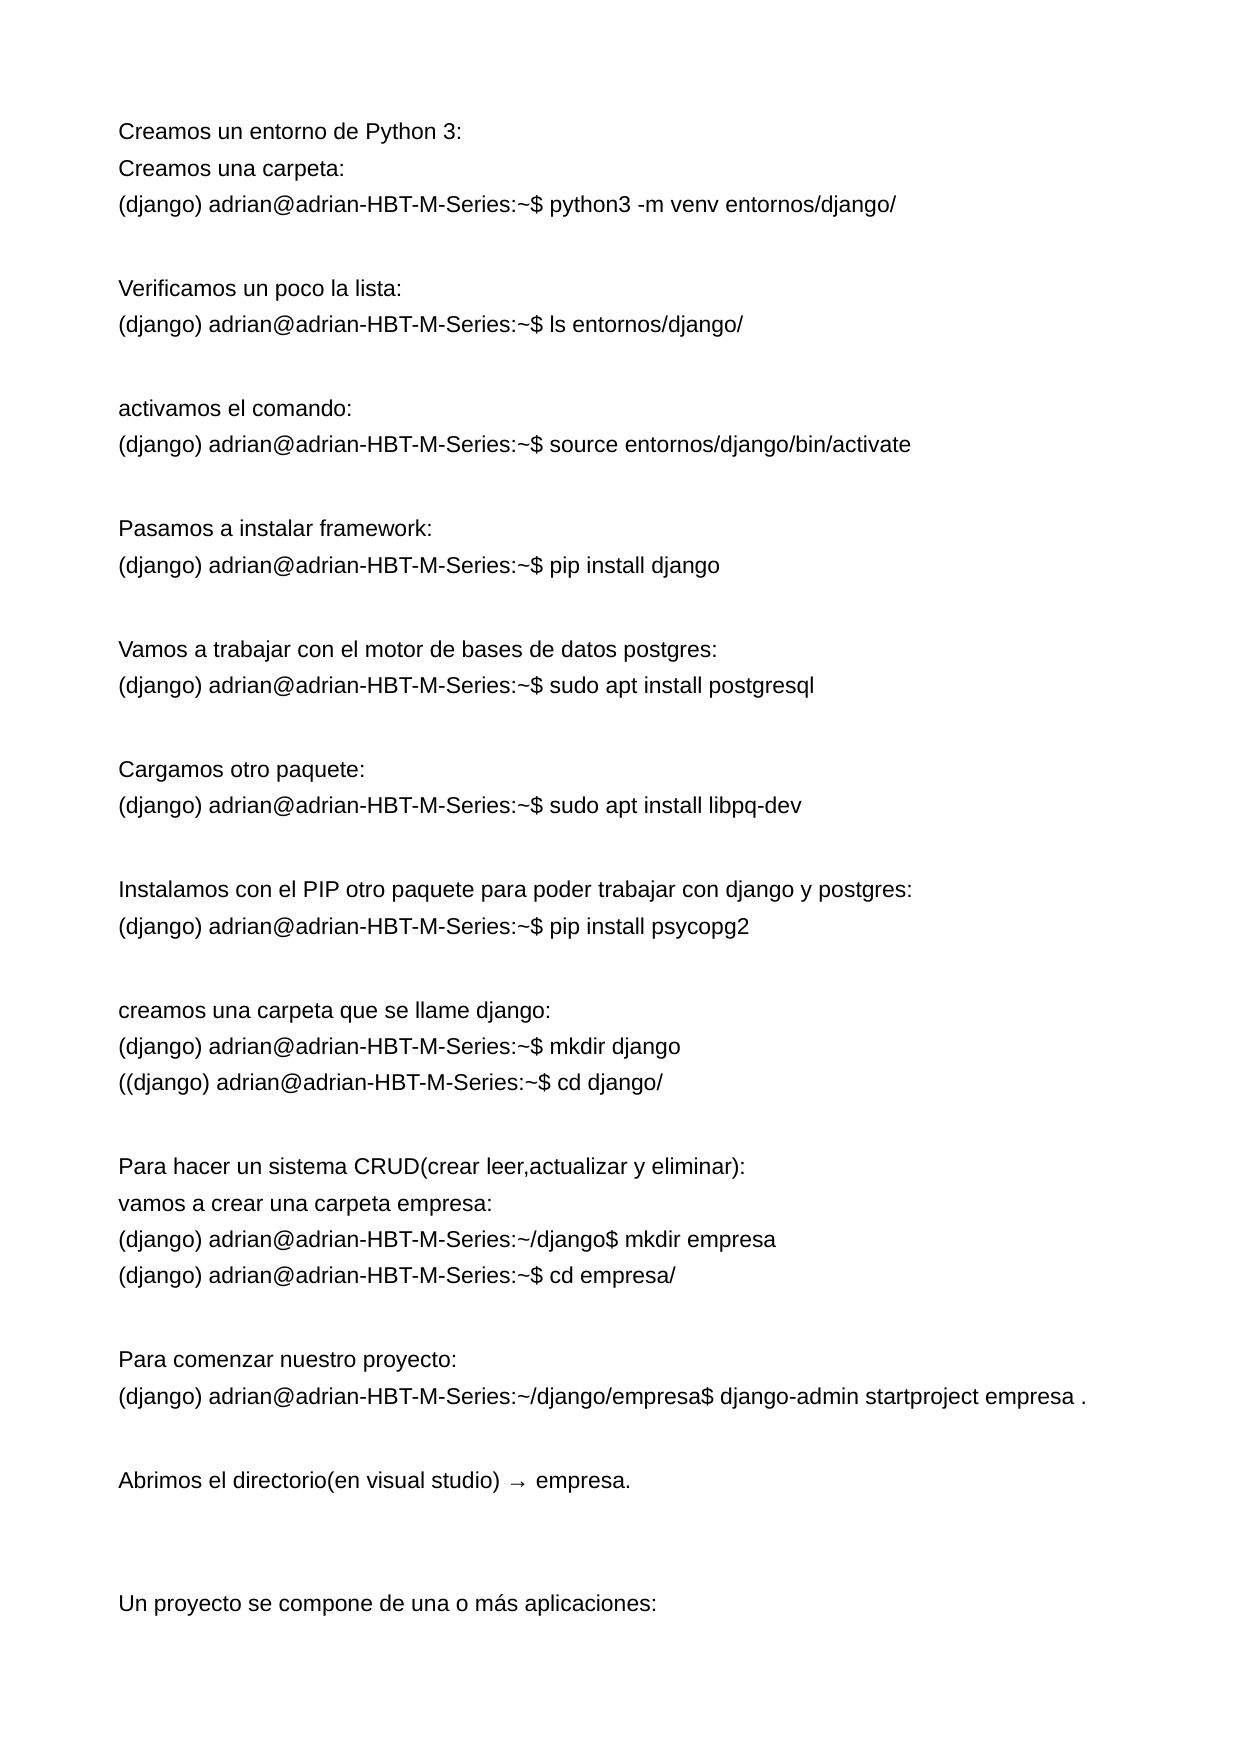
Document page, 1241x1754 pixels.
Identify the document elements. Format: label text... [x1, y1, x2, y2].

text Verificamos un poco la lista: [118, 275, 1122, 301]
text Cargamos otro paquete: [118, 756, 1122, 782]
text (django) adrian@adrian-HBT-M-Series:~$ python3 -m venv entornos/django/ [118, 191, 1122, 217]
text Para comenzar nuestro proyecto: [118, 1346, 1122, 1373]
text Pasamos a instalar framework: [118, 515, 1122, 542]
text (django) adrian@adrian-HBT-M-Series:~/django/empresa$ django-admin startproject empresa . [118, 1383, 1122, 1409]
text Abrimos el directorio(en visual studio) → empresa. [118, 1467, 1122, 1493]
text (django) adrian@adrian-HBT-M-Series:~$ pip install psycopg2 [118, 913, 1122, 939]
text Para hacer un sistema CRUD(crear leer,actualizar y eliminar): [118, 1153, 1122, 1180]
text (django) adrian@adrian-HBT-M-Series:~$ pip install django [118, 552, 1122, 578]
text Instalamos con el PIP otro paquete para poder trabajar con django y postgres: [118, 876, 1122, 903]
text creamos una carpeta que se llame django: [118, 997, 1122, 1023]
text Creamos un entorno de Python 3: [118, 118, 1122, 144]
text (django) adrian@adrian-HBT-M-Series:~$ sudo apt install libpq-dev [118, 792, 1122, 819]
text Un proyecto se compone de una o más aplicaciones: [118, 1590, 1122, 1617]
text (django) adrian@adrian-HBT-M-Series:~$ mkdir django [118, 1033, 1122, 1059]
text ((django) adrian@adrian-HBT-M-Series:~$ cd django/ [118, 1069, 1122, 1096]
text (django) adrian@adrian-HBT-M-Series:~$ ls entornos/django/ [118, 311, 1122, 337]
text Creamos una carpeta: [118, 154, 1122, 181]
text (django) adrian@adrian-HBT-M-Series:~$ cd empresa/ [118, 1262, 1122, 1289]
text activamos el comando: [118, 395, 1122, 421]
text Vamos a trabajar con el motor de bases de datos postgres: [118, 636, 1122, 662]
text vamos a crear una carpeta empresa: [118, 1190, 1122, 1216]
text (django) adrian@adrian-HBT-M-Series:~/django$ mkdir empresa [118, 1226, 1122, 1252]
text (django) adrian@adrian-HBT-M-Series:~$ source entornos/django/bin/activate [118, 431, 1122, 458]
text (django) adrian@adrian-HBT-M-Series:~$ sudo apt install postgresql [118, 672, 1122, 698]
